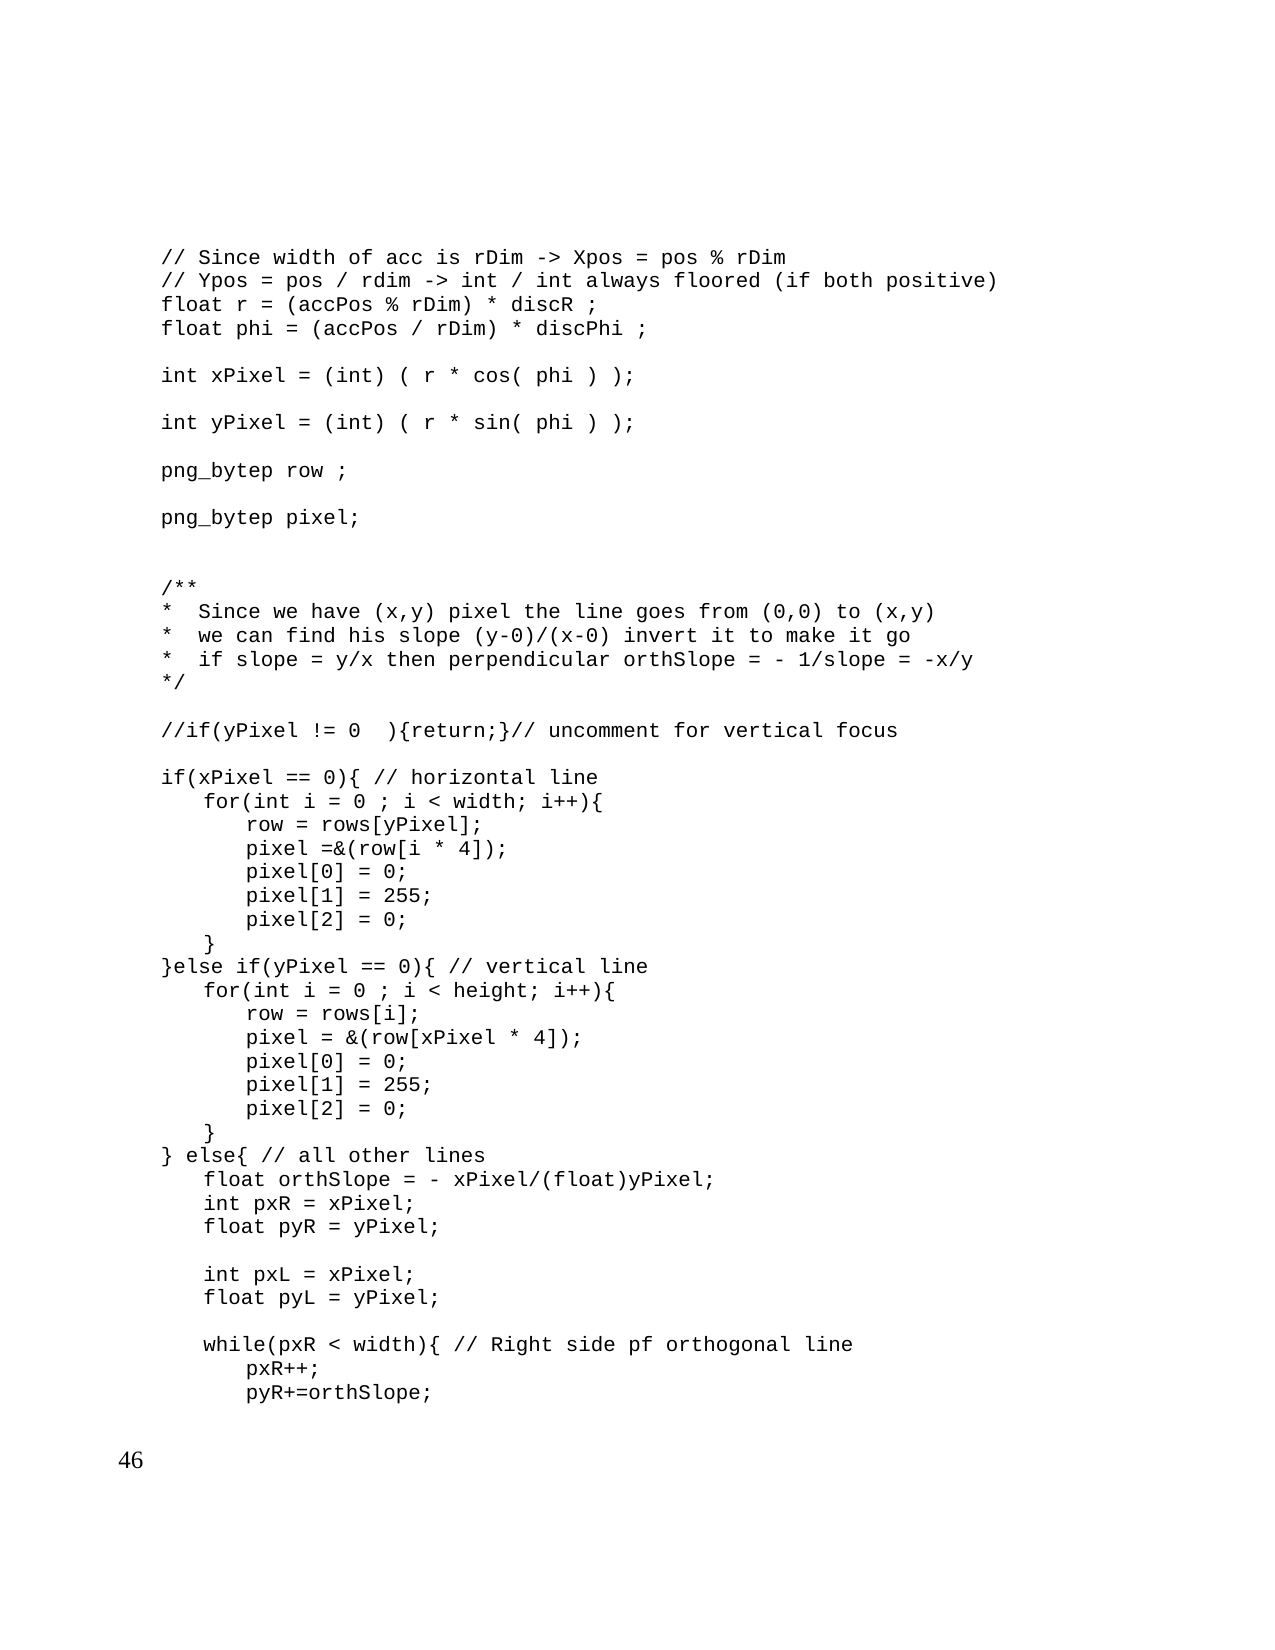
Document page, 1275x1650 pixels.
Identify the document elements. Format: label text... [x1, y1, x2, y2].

text if(xPixel == 0){ // horizontal line [118, 767, 1157, 791]
text pixel[0] = 0; [118, 862, 1157, 885]
text } [118, 1122, 1157, 1145]
text // Ypos = pos / rdim -> int / int always floored (if both positive) [118, 270, 1157, 294]
text pixel = &(row[xPixel * 4]); [118, 1027, 1157, 1051]
text pixel[1] = 255; [118, 885, 1157, 909]
text pixel[2] = 0; [118, 1098, 1157, 1122]
text pixel[2] = 0; [118, 909, 1157, 932]
text //if(yPixel != 0 ){return;}// uncomment for vertical focus [118, 720, 1157, 743]
text while(pxR < width){ // Right side pf orthogonal line [118, 1334, 1157, 1358]
text * if slope = y/x then perpendicular orthSlope = - 1/slope = -x/y [118, 649, 1157, 672]
text pxR++; [118, 1358, 1157, 1382]
text float r = (accPos % rDim) * discR ; [118, 294, 1157, 318]
text pixel[0] = 0; [118, 1051, 1157, 1074]
text png_bytep row ; [118, 459, 1157, 483]
text png_bytep pixel; [118, 507, 1157, 531]
text row = rows[yPixel]; [118, 814, 1157, 838]
text // Since width of acc is rDim -> Xpos = pos % rDim [118, 247, 1157, 270]
text * Since we have (x,y) pixel the line goes from (0,0) to (x,y) [118, 601, 1157, 625]
text int pxL = xPixel; [118, 1263, 1157, 1287]
text for(int i = 0 ; i < width; i++){ [118, 791, 1157, 814]
text pyR+=orthSlope; [118, 1382, 1157, 1405]
text int xPixel = (int) ( r * cos( phi ) ); [118, 365, 1157, 389]
text }else if(yPixel == 0){ // vertical line [118, 956, 1157, 980]
text pixel[1] = 255; [118, 1074, 1157, 1098]
text float pyL = yPixel; [118, 1287, 1157, 1311]
text float orthSlope = - xPixel/(float)yPixel; [118, 1169, 1157, 1193]
text /** [118, 578, 1157, 601]
text * we can find his slope (y-0)/(x-0) invert it to make it go [118, 625, 1157, 649]
text float phi = (accPos / rDim) * discPhi ; [118, 318, 1157, 341]
text */ [118, 672, 1157, 696]
text pixel =&(row[i * 4]); [118, 838, 1157, 862]
text } else{ // all other lines [118, 1145, 1157, 1169]
text float pyR = yPixel; [118, 1216, 1157, 1240]
text int yPixel = (int) ( r * sin( phi ) ); [118, 412, 1157, 436]
text } [118, 932, 1157, 956]
text int pxR = xPixel; [118, 1193, 1157, 1216]
text for(int i = 0 ; i < height; i++){ [118, 980, 1157, 1003]
text row = rows[i]; [118, 1003, 1157, 1027]
